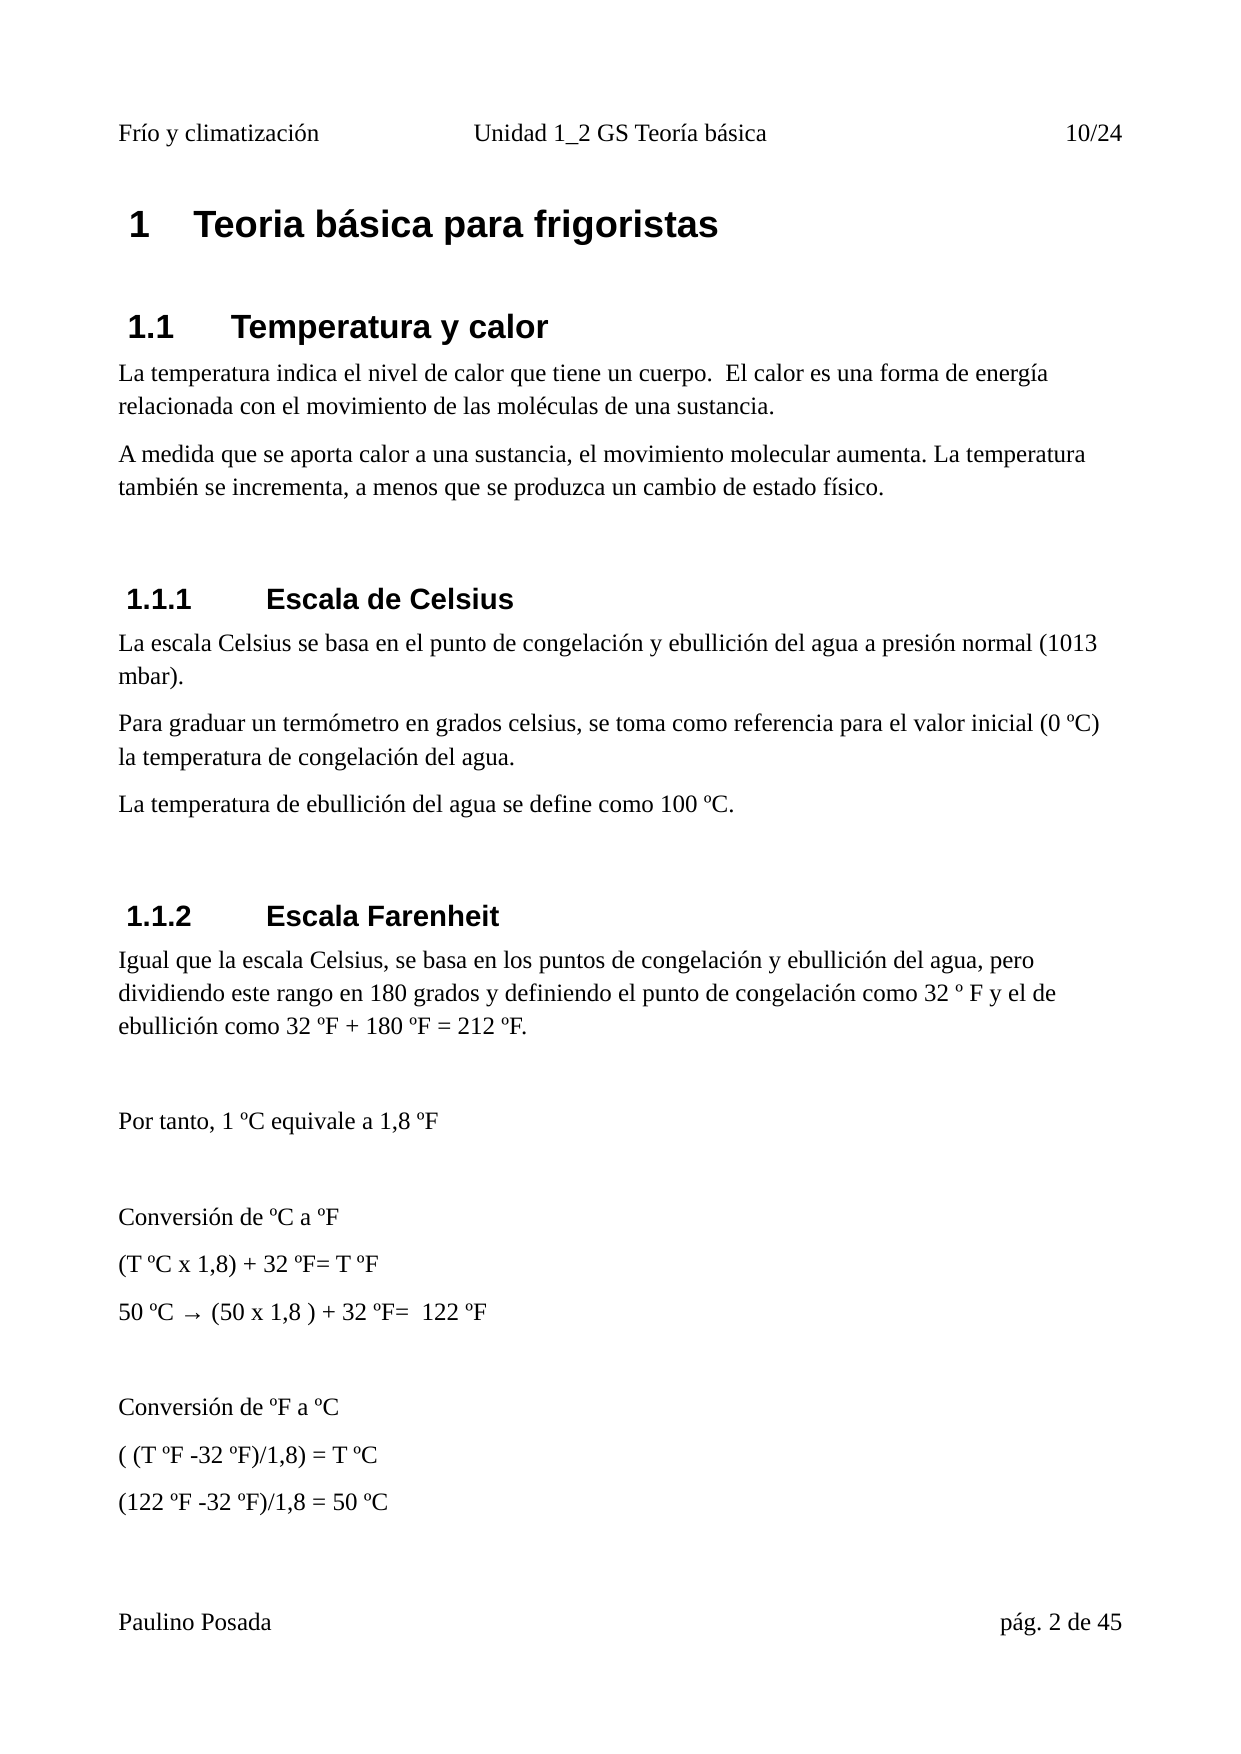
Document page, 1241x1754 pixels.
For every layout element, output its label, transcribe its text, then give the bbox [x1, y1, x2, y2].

text ( (T ºF -32 ºF)/1,8) = T ºC [118, 1440, 1122, 1468]
text (T ºC x 1,8) + 32 ºF= T ºF [118, 1249, 1122, 1278]
text Por tanto, 1 ºC equivale a 1,8 ºF [118, 1106, 1122, 1135]
subtitle Escala de Celsius [118, 582, 1122, 615]
text (122 ºF -32 ºF)/1,8 = 50 ºC [118, 1487, 1122, 1516]
text 50 ºC → (50 x 1,8 ) + 32 ºF= 122 ºF [118, 1297, 1122, 1326]
text Igual que la escala Celsius, se basa en los puntos de congelación y ebullición del agua, pero dividiendo este rango en 180 grados y definiendo el punto de congelación como 32 º F y el de ebullición como 32 ºF + 180 ºF = 212 ºF. [118, 945, 1122, 1040]
text Conversión de ºF a ºC [118, 1392, 1122, 1421]
text La temperatura indica el nivel de calor que tiene un cuerpo. El calor es una forma de energía relacionada con el movimiento de las moléculas de una sustancia. [118, 358, 1122, 420]
text La temperatura de ebullición del agua se define como 100 ºC. [118, 789, 1122, 818]
text La escala Celsius se basa en el punto de congelación y ebullición del agua a presión normal (1013 mbar). [118, 628, 1122, 690]
text A medida que se aporta calor a una sustancia, el movimiento molecular aumenta. La temperatura también se incrementa, a menos que se produzca un cambio de estado físico. [118, 439, 1122, 501]
text Conversión de ºC a ºF [118, 1202, 1122, 1230]
text Para graduar un termómetro en grados celsius, se toma como referencia para el valor inicial (0 ºC) la temperatura de congelación del agua. [118, 708, 1122, 770]
subtitle Teoria básica para frigoristas [118, 201, 1122, 245]
subtitle Temperatura y calor [118, 307, 1122, 346]
subtitle Escala Farenheit [118, 899, 1122, 933]
